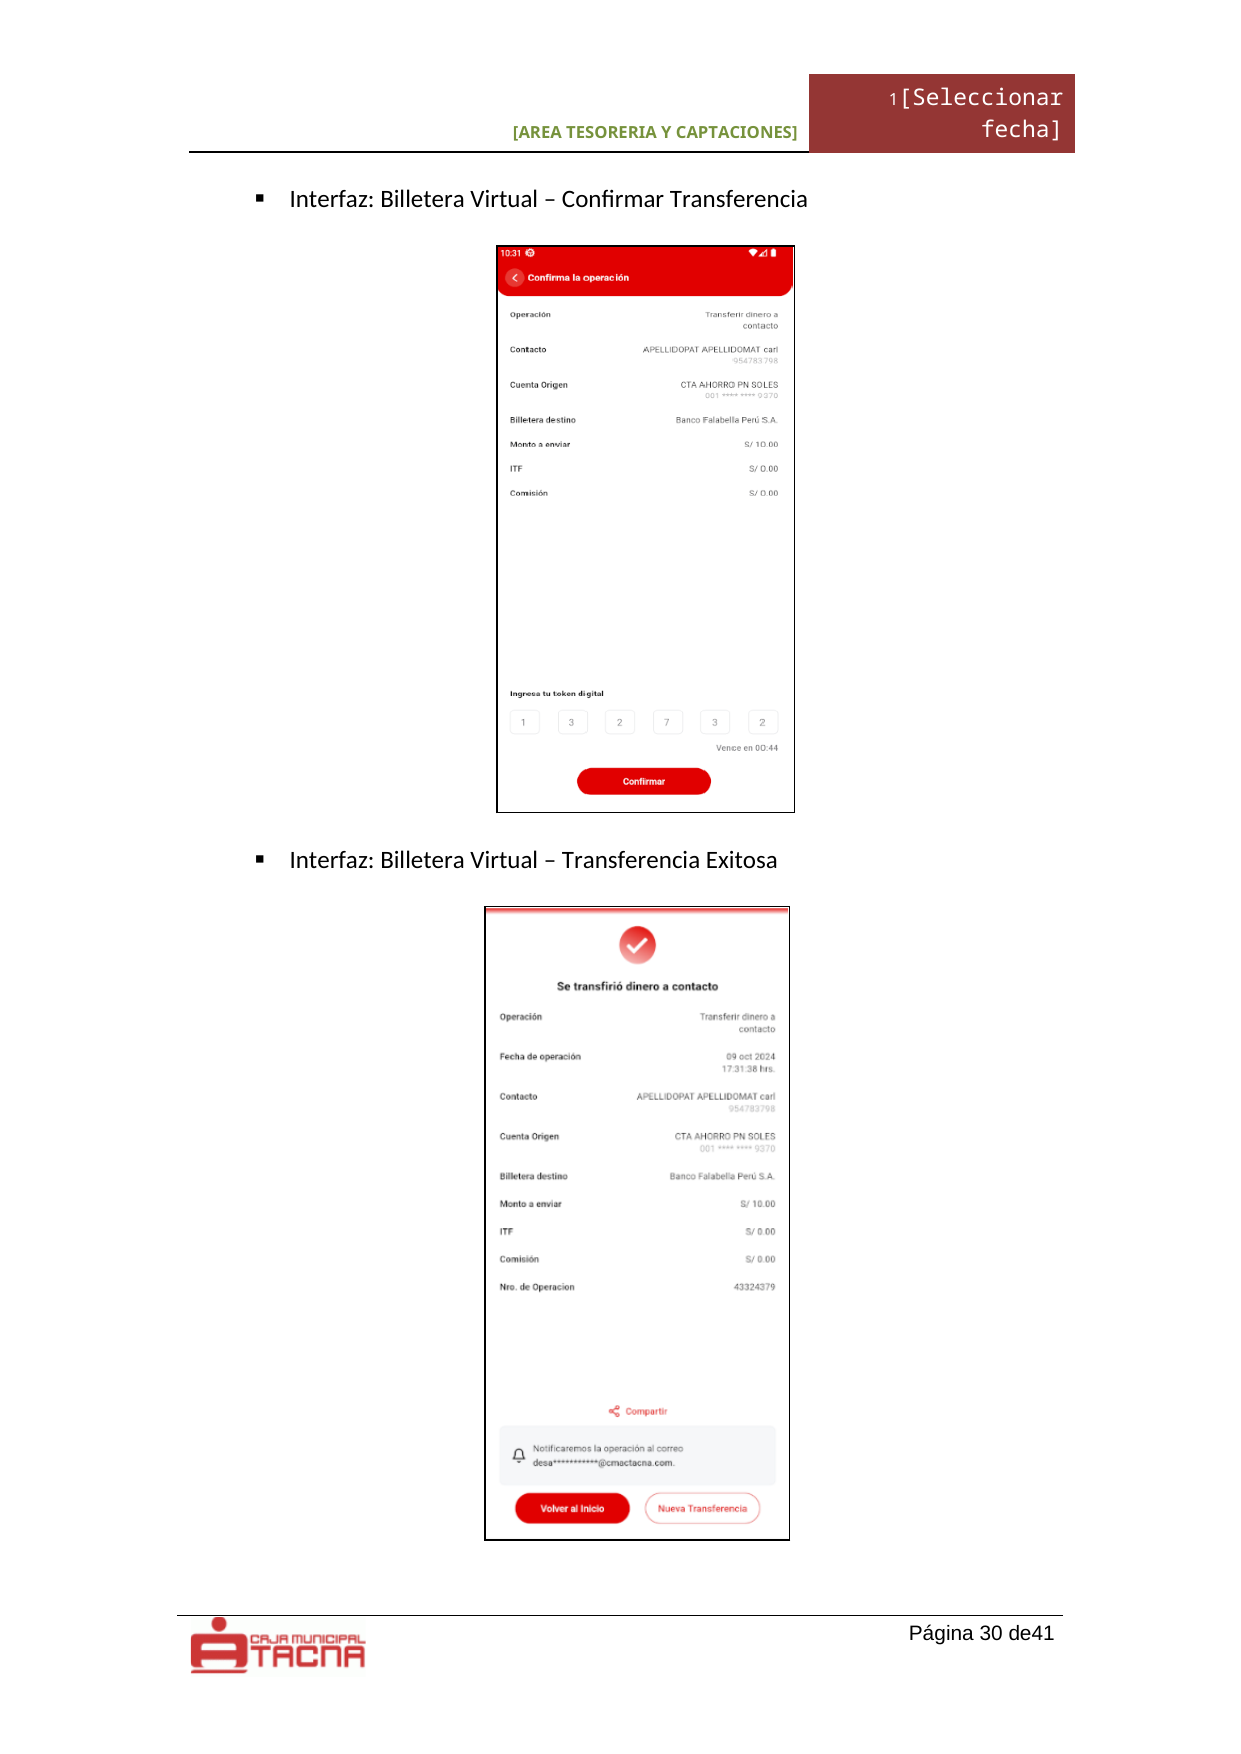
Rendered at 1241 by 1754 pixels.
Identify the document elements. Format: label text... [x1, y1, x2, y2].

list Interfaz: Billetera Virtual – Transferencia Exitosa [254, 258, 1063, 874]
list Interfaz: Billetera Virtual – Confirmar Transferencia [254, 184, 1063, 214]
